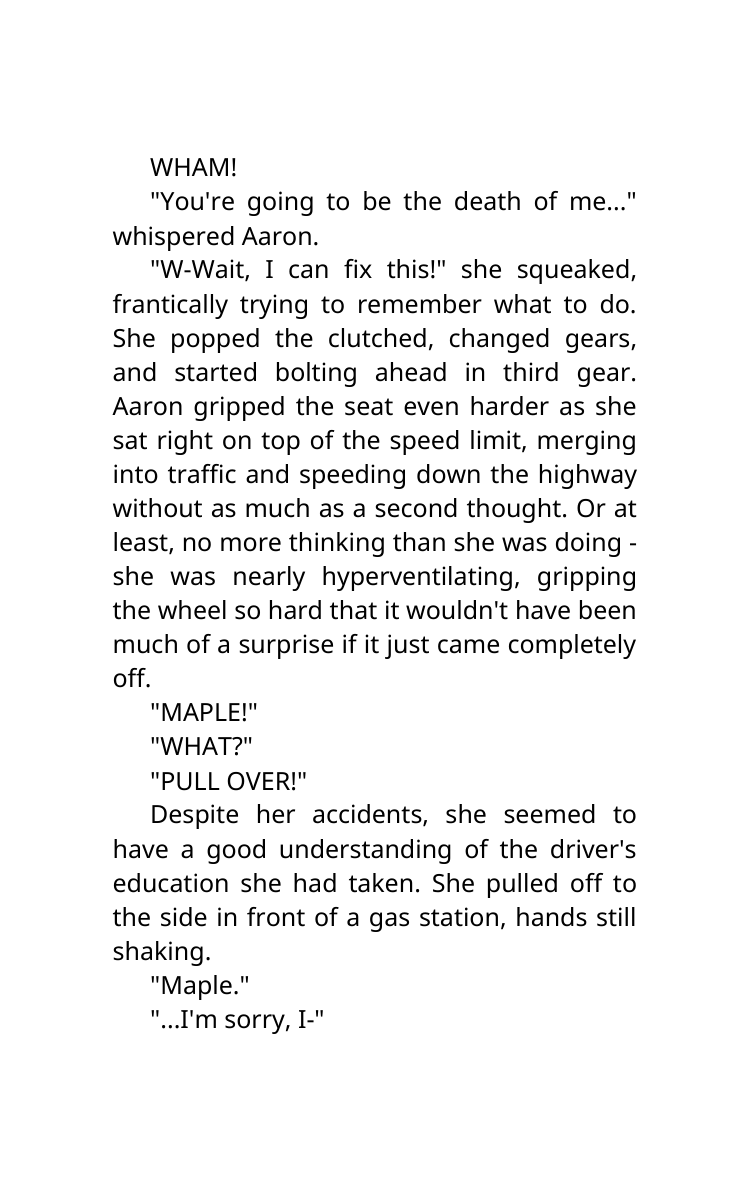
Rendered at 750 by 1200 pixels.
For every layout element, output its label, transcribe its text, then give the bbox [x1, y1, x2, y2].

text "WHAT?" [112, 729, 637, 763]
text WHAM! [112, 150, 637, 184]
text "...I'm sorry, I-" [112, 1002, 637, 1036]
text Despite her accidents, she seemed to have a good understanding of the driver's education she had taken. She pulled off to the side in front of a gas station, hands still shaking. [112, 797, 637, 967]
text "MAPLE!" [112, 695, 637, 729]
text "You're going to be the death of me..." whispered Aaron. [112, 184, 637, 252]
text "PULL OVER!" [112, 763, 637, 797]
text "Maple." [112, 967, 637, 1002]
text "W-Wait, I can fix this!" she squeaked, frantically trying to remember what to do. She popped the clutched, changed gears, and started bolting ahead in third gear. Aaron gripped the seat even harder as she sat right on top of the speed limit, merging into traffic and speeding down the highway without as much as a second thought. Or at least, no more thinking than she was doing - she was nearly hyperventilating, gripping the wheel so hard that it wouldn't have been much of a surprise if it just came completely off. [112, 252, 637, 695]
